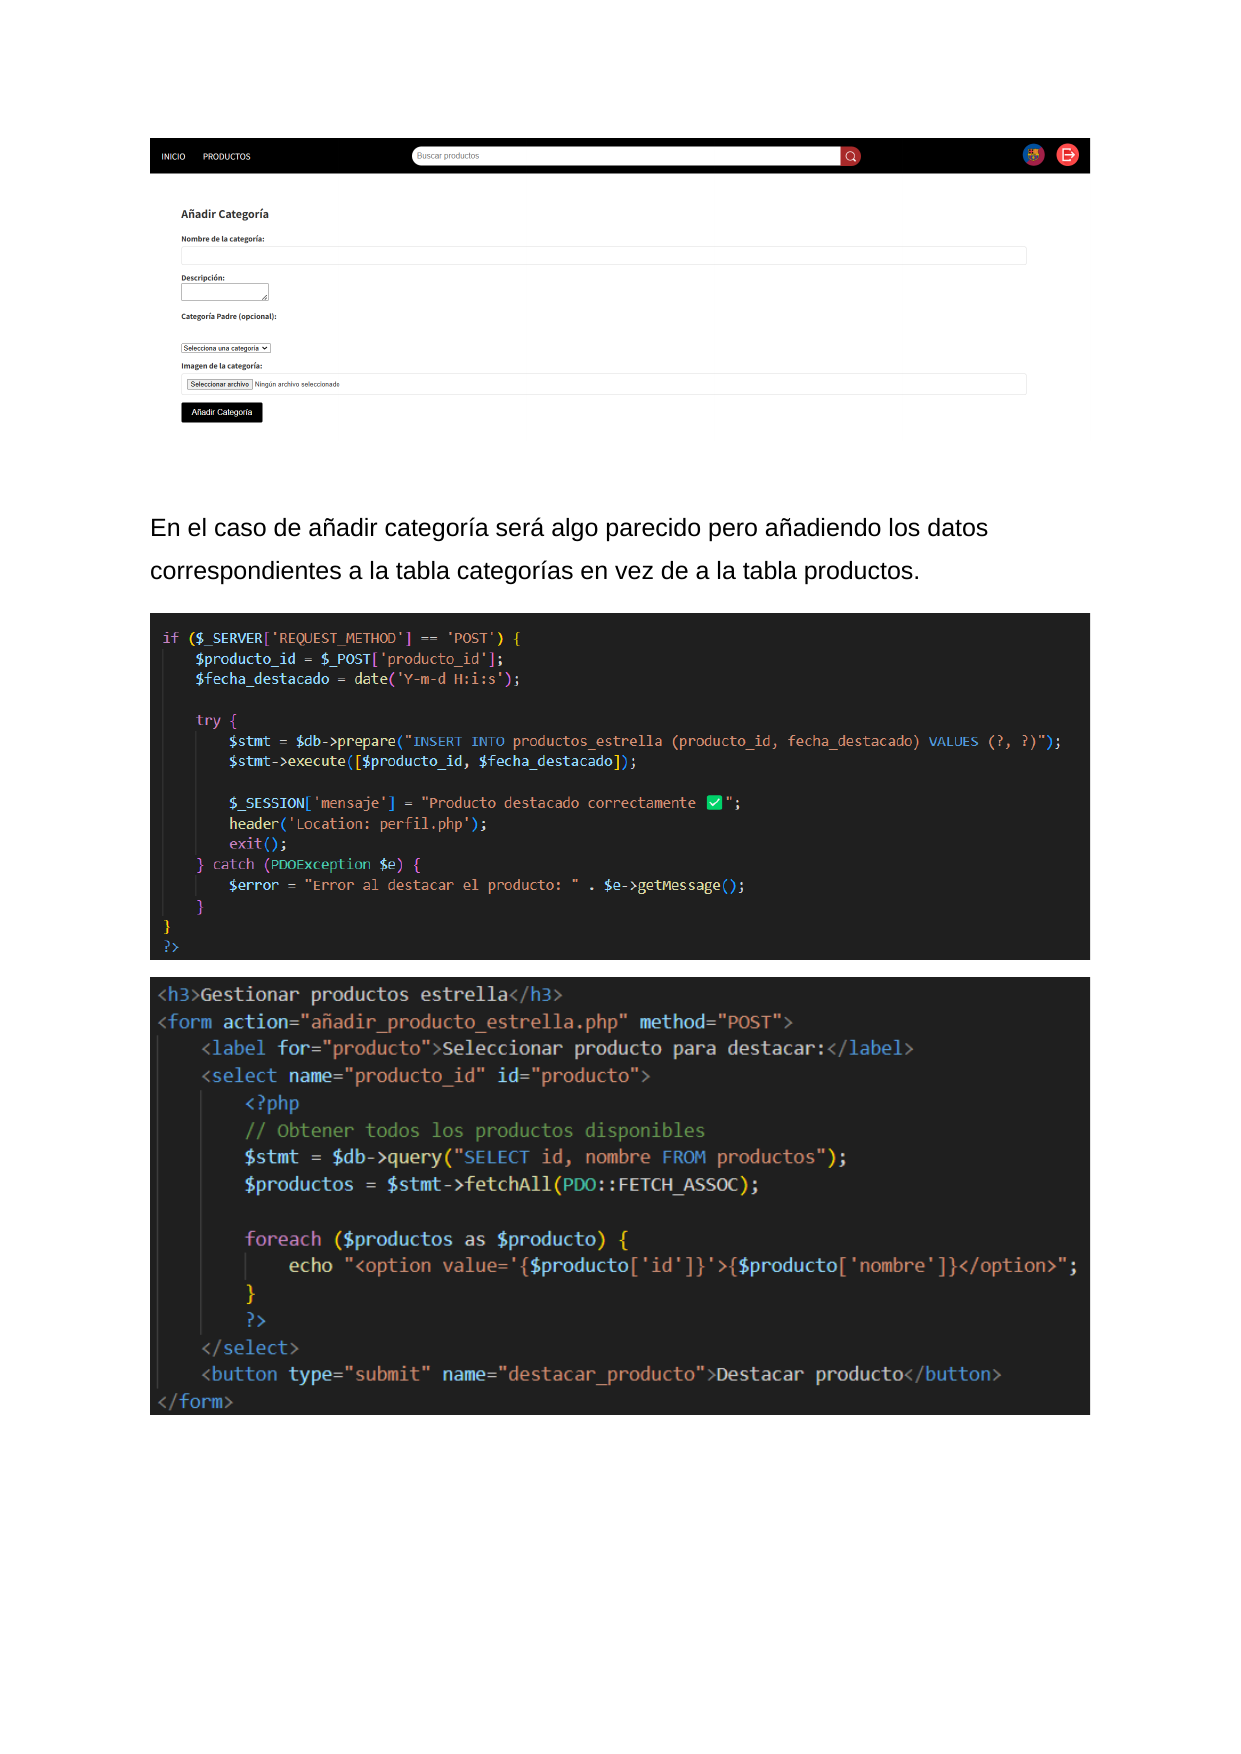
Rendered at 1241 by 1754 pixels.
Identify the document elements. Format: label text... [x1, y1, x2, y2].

picture [150, 613, 1091, 960]
text En el caso de añadir categoría será algo parecido pero añadiendo los datos correspondientes a la tabla categorías en vez de a la tabla productos. [150, 513, 1090, 584]
picture [150, 977, 1091, 1415]
picture [150, 138, 1091, 441]
